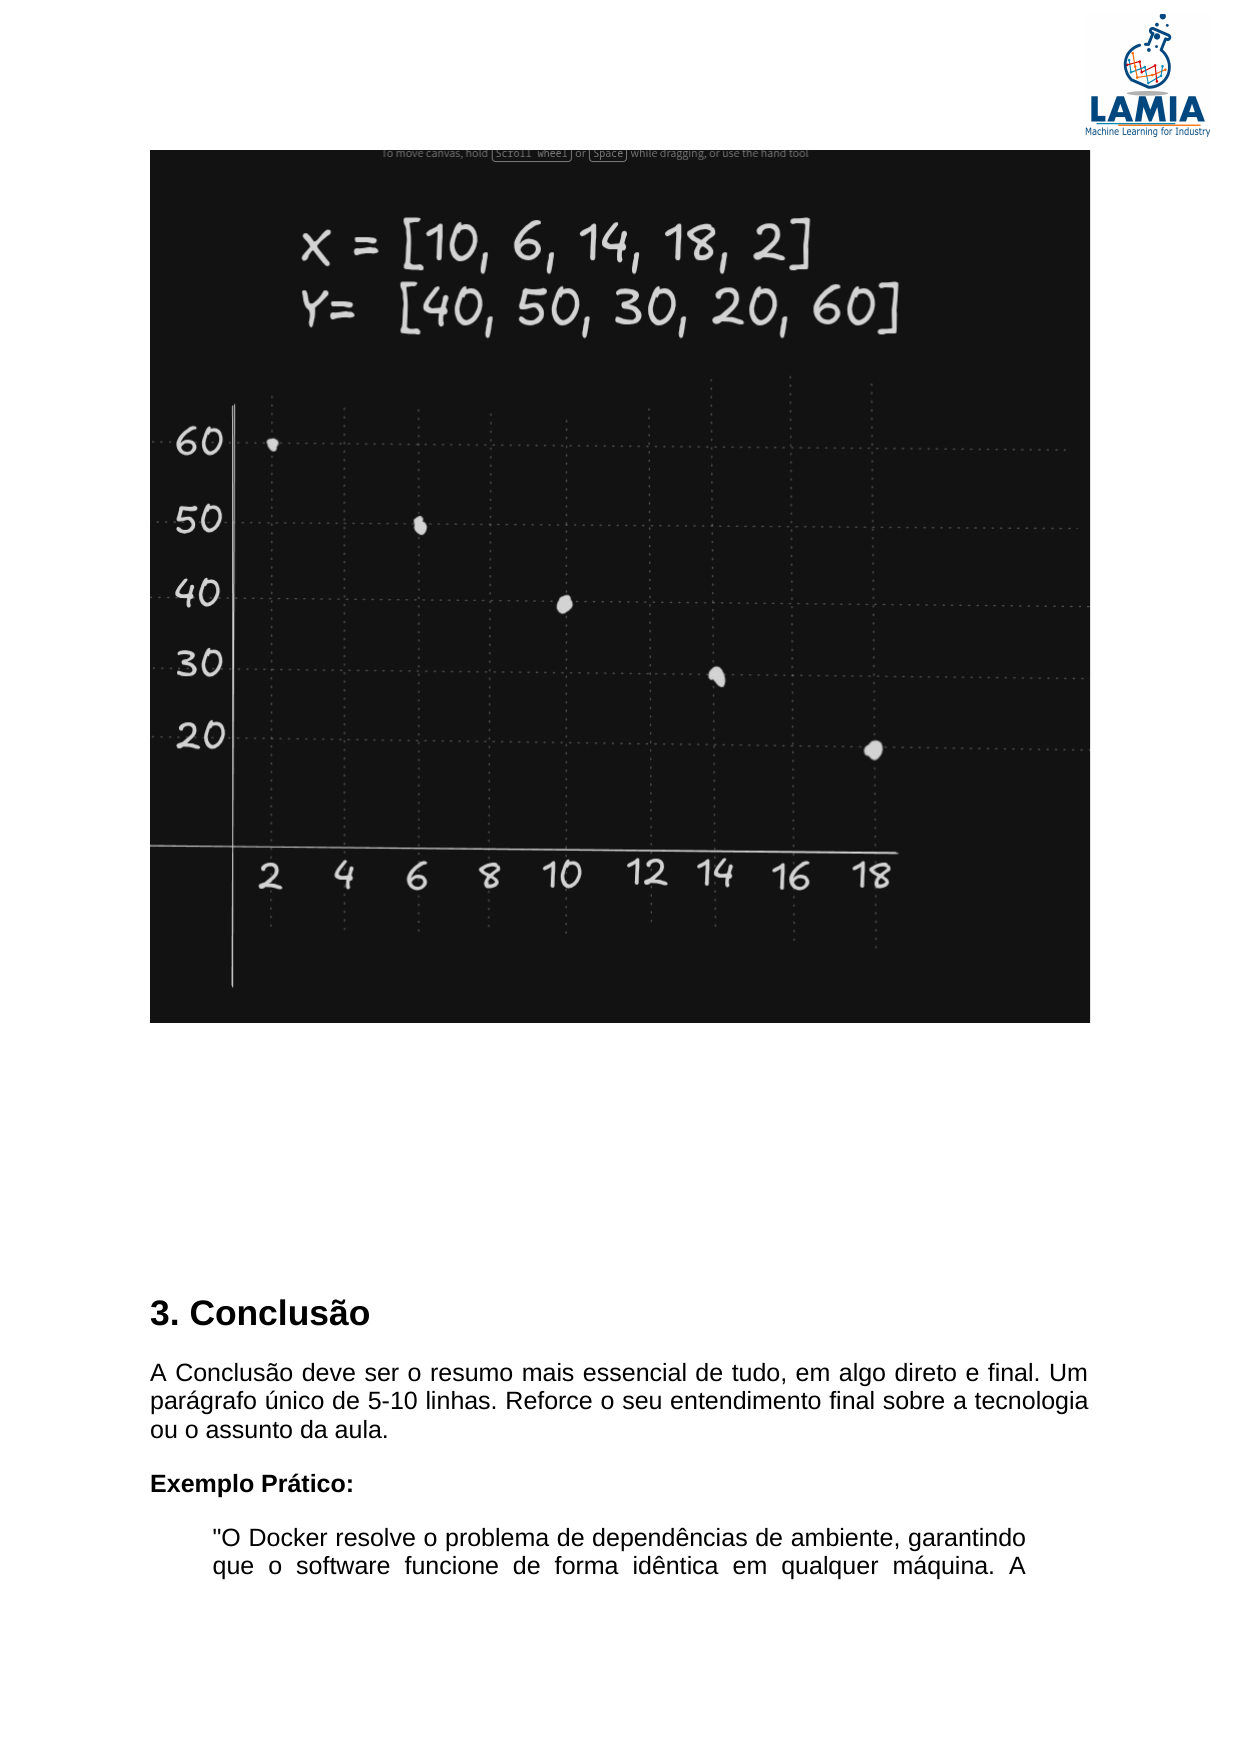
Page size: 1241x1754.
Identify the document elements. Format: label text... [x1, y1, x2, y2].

picture [1082, 14, 1214, 140]
text 3. Conclusão [150, 1292, 1090, 1332]
text "O Docker resolve o problema de dependências de ambiente, garantindo que o software funcione de forma idêntica em qualquer máquina. A [212, 1522, 1028, 1580]
picture [150, 150, 1091, 1023]
text A Conclusão deve ser o resumo mais essencial de tudo, em algo direto e final. Um parágrafo único de 5-10 linhas. Reforce o seu entendimento final sobre a tecnologia ou o assunto da aula. [150, 1357, 1090, 1444]
text Exemplo Prático: [150, 1469, 1090, 1497]
